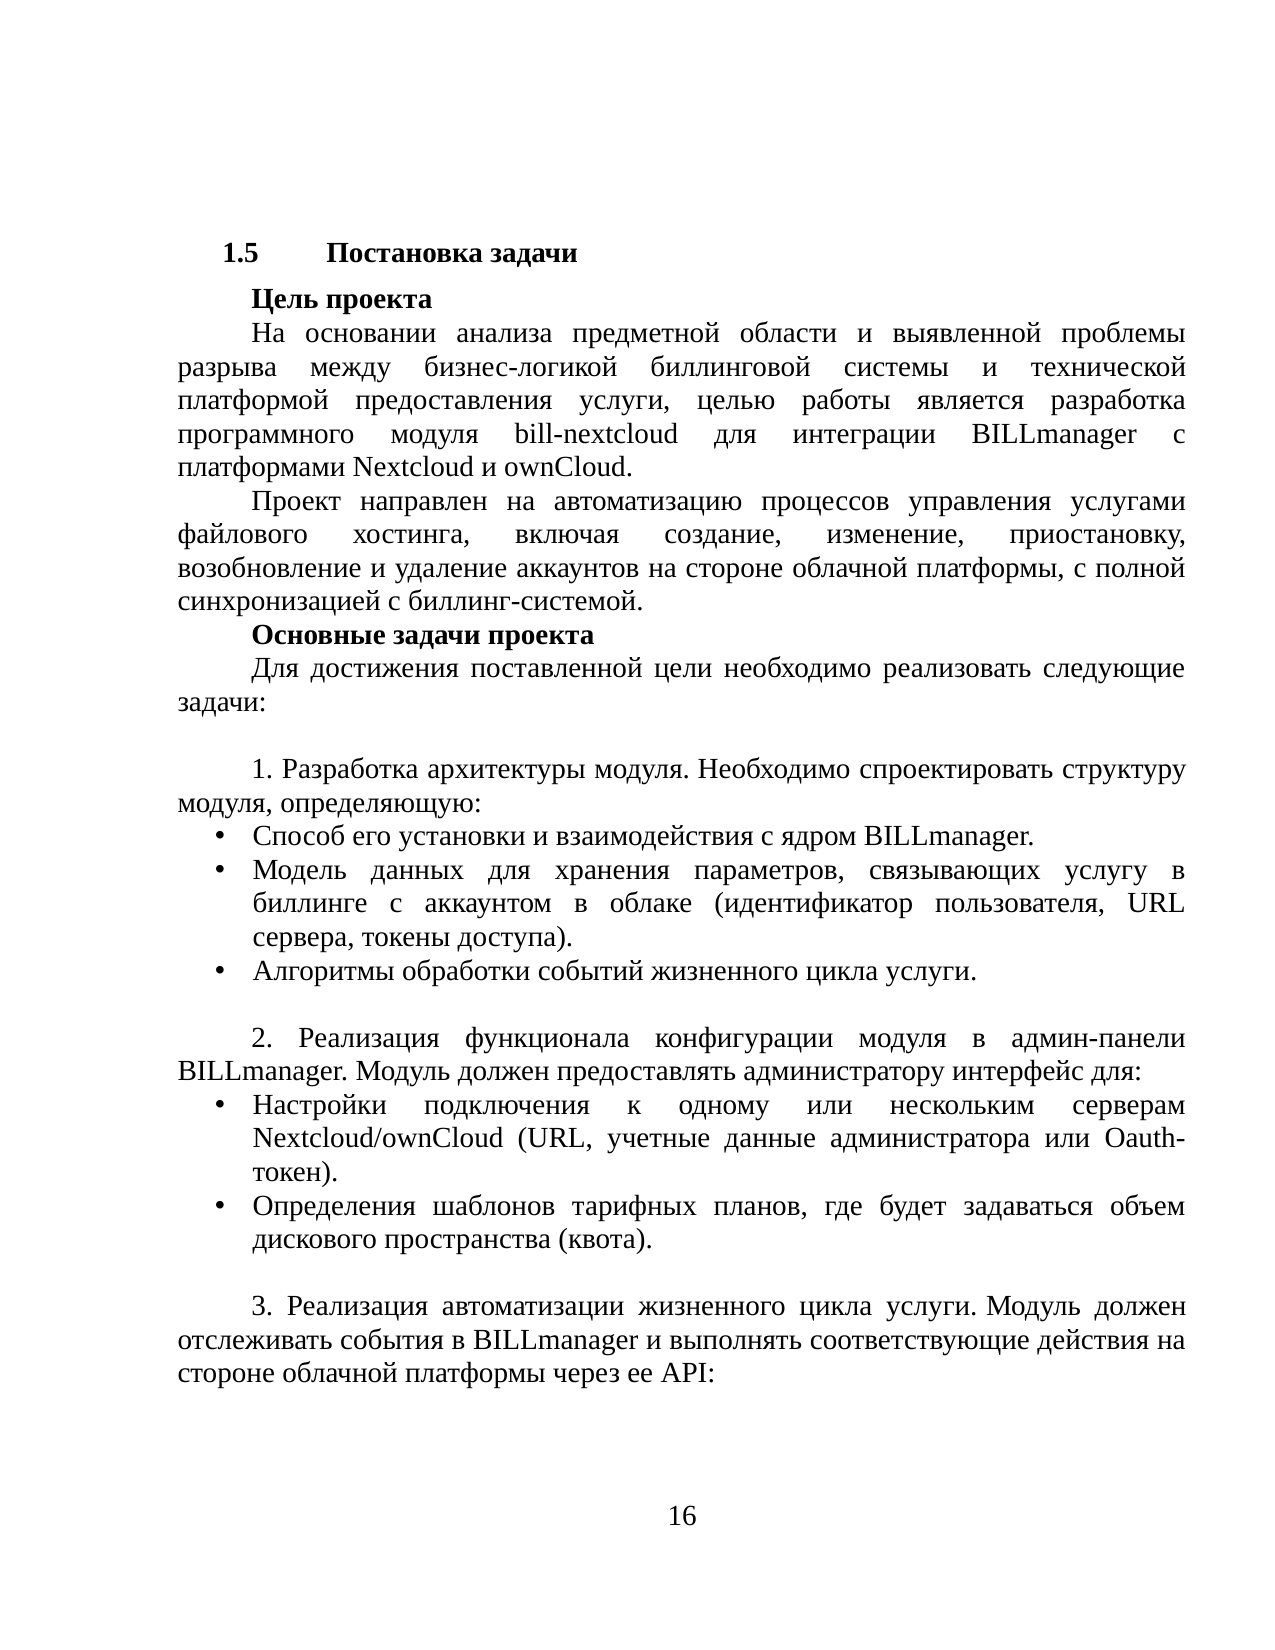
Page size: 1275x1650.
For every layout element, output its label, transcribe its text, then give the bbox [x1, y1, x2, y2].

list Настройки подключения к одному или нескольким серверам Nextcloud/ownCloud (URL, учетные данные администратора или Oauth-токен). [215, 1087, 1186, 1188]
list Алгоритмы обработки событий жизненного цикла услуги. [215, 953, 1186, 986]
text Проект направлен на автоматизацию процессов управления услугами файлового хостинга, включая создание, изменение, приостановку, возобновление и удаление аккаунтов на стороне облачной платформы, с полной синхронизацией с биллинг-системой. [177, 483, 1186, 617]
text На основании анализа предметной области и выявленной проблемы разрыва между бизнес-логикой биллинговой системы и технической платформой предоставления услуги, целью работы является разработка программного модуля bill-nextcloud для интеграции BILLmanager с платформами Nextcloud и ownCloud. [177, 315, 1186, 483]
text 3. Реализация автоматизации жизненного цикла услуги. Модуль должен отслеживать события в BILLmanager и выполнять соответствующие действия на стороне облачной платформы через ее API: [177, 1288, 1186, 1389]
list Определения шаблонов тарифных планов, где будет задаваться объем дискового пространства (квота). [215, 1188, 1186, 1255]
text 1. Разработка архитектуры модуля. Необходимо спроектировать структуру модуля, определяющую: [177, 751, 1186, 818]
text Для достижения поставленной цели необходимо реализовать следующие задачи: [177, 651, 1186, 718]
list Способ его установки и взаимодействия с ядром BILLmanager. [215, 818, 1186, 852]
subtitle Постановка задачи [215, 236, 1186, 269]
text Основные задачи проекта [177, 617, 1186, 651]
text Цель проекта [177, 282, 1186, 315]
list Модель данных для хранения параметров, связывающих услугу в биллинге с аккаунтом в облаке (идентификатор пользователя, URL сервера, токены доступа). [215, 852, 1186, 953]
text 2. Реализация функционала конфигурации модуля в админ-панели BILLmanager. Модуль должен предоставлять администратору интерфейс для: [177, 1020, 1186, 1087]
